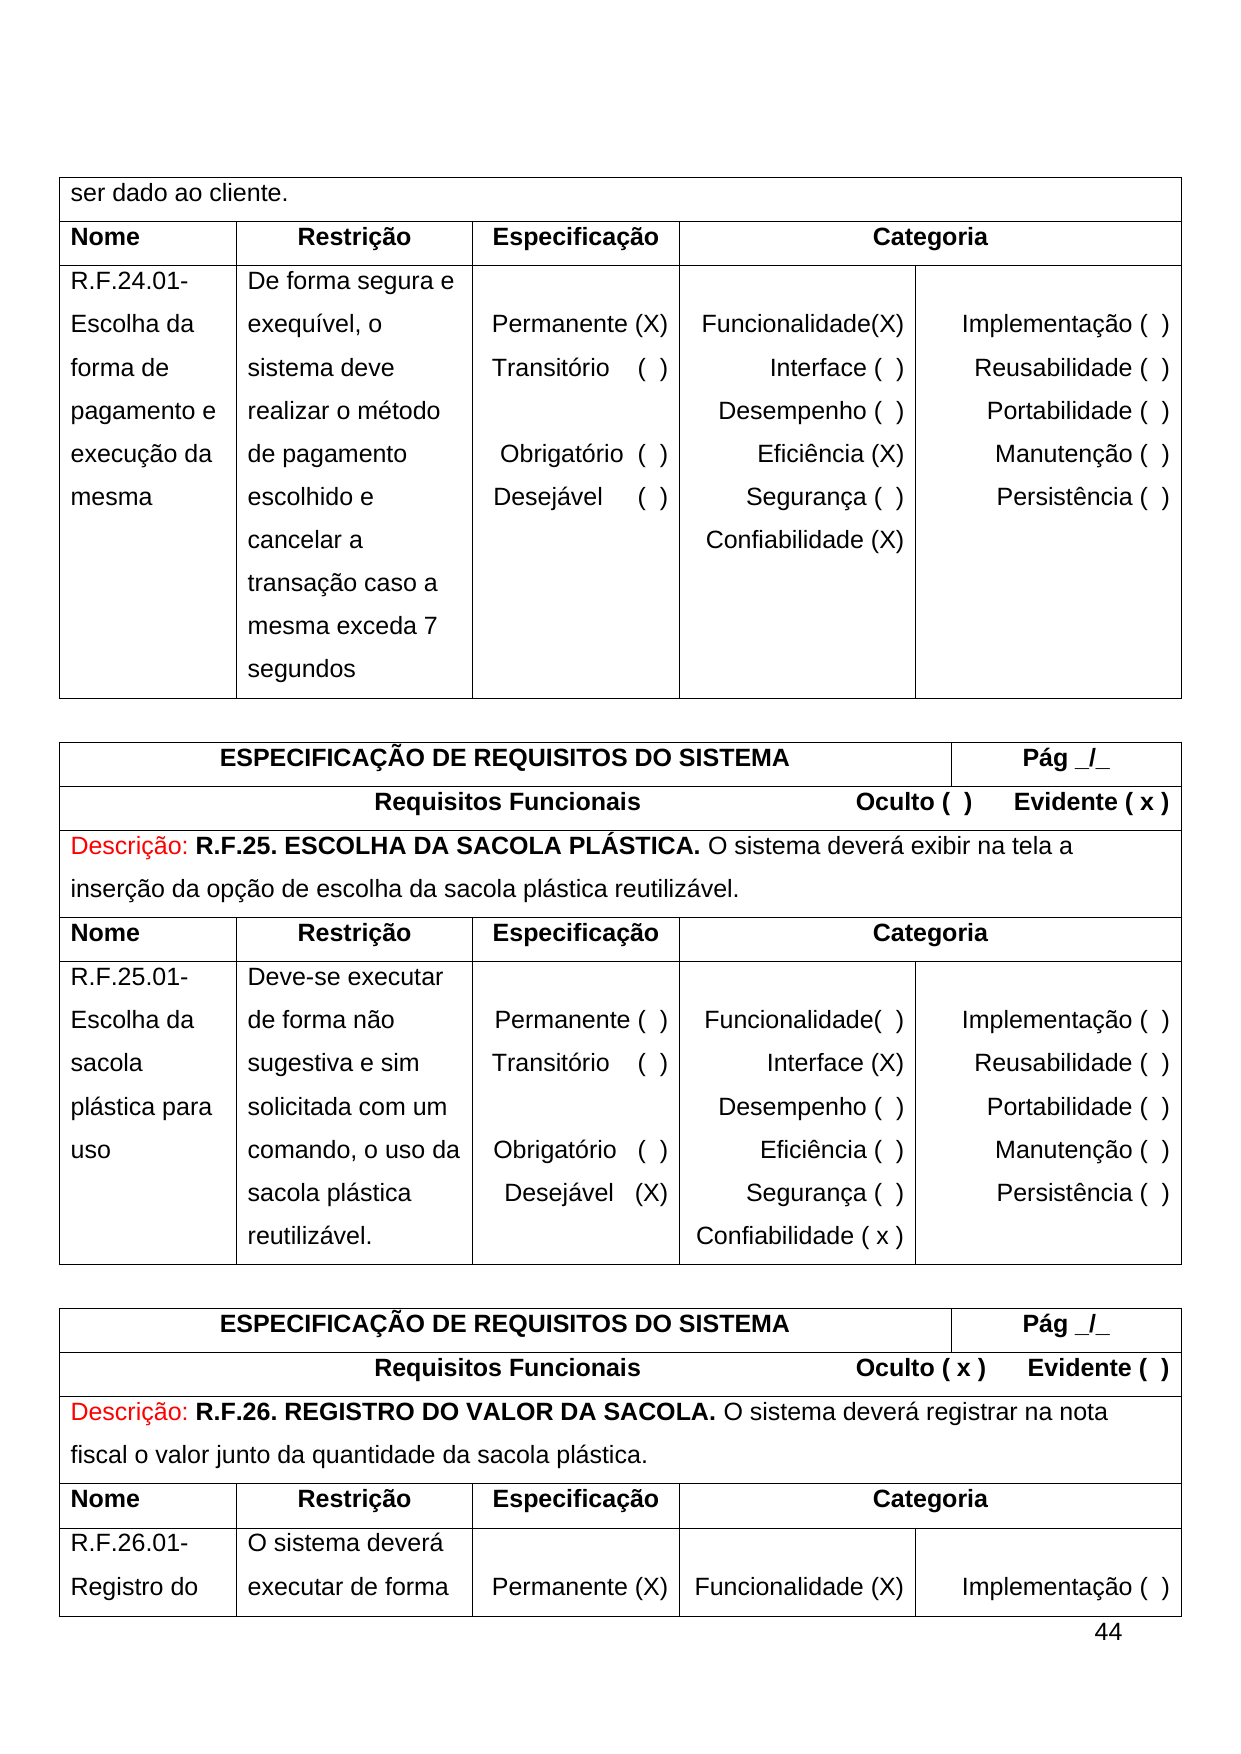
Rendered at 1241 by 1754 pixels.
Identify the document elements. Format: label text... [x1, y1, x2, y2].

table_cell Deve-se executar de forma não sugestiva e sim solicitada com um comando, o uso da sacola plástica reutilizável. [237, 962, 472, 1264]
table_cell ser dado ao cliente. [60, 178, 1181, 221]
table_cell R.F.25.01- Escolha da sacola plástica para uso [60, 962, 236, 1264]
table_cell O sistema deverá executar de forma [237, 1529, 472, 1616]
table_cell Permanente ( ) Transitório ( ) Obrigatório ( ) Desejável (X) [473, 962, 679, 1264]
table_cell Requisitos Funcionais Oculto ( ) Evidente ( x ) [60, 787, 1181, 830]
table_cell Categoria [680, 222, 1181, 265]
table_cell Restrição [237, 1484, 472, 1527]
table_cell Implementação ( ) [916, 1529, 1181, 1616]
table_cell Nome [60, 1484, 236, 1527]
table_header ESPECIFICAÇÃO DE REQUISITOS DO SISTEMA [60, 743, 951, 786]
table_header Pág _/_ [952, 743, 1181, 786]
table_cell Categoria [680, 1484, 1181, 1527]
table_header Pág _/_ [952, 1309, 1181, 1352]
table_cell Nome [60, 918, 236, 961]
table_cell Especificação [473, 918, 679, 961]
table_cell R.F.26.01- Registro do [60, 1529, 236, 1616]
table_cell Restrição [237, 222, 472, 265]
table_cell Especificação [473, 222, 679, 265]
table_cell Nome [60, 222, 236, 265]
table_cell Implementação ( ) Reusabilidade ( ) Portabilidade ( ) Manutenção ( ) Persistência ( ) [916, 266, 1181, 697]
table_cell Implementação ( ) Reusabilidade ( ) Portabilidade ( ) Manutenção ( ) Persistência ( ) [916, 962, 1181, 1264]
table_cell R.F.24.01- Escolha da forma de pagamento e execução da mesma [60, 266, 236, 697]
table_cell Descrição: R.F.25. ESCOLHA DA SACOLA PLÁSTICA. O sistema deverá exibir na tela a inserção da opção de escolha da sacola plástica reutilizável. [60, 831, 1181, 917]
table_cell Funcionalidade(X) Interface ( ) Desempenho ( ) Eficiência (X) Segurança ( ) Confiabilidade (X) [680, 266, 915, 697]
table_cell Descrição: R.F.26. REGISTRO DO VALOR DA SACOLA. O sistema deverá registrar na nota fiscal o valor junto da quantidade da sacola plástica. [60, 1397, 1181, 1483]
table_cell Permanente (X) Transitório ( ) Obrigatório ( ) Desejável ( ) [473, 266, 679, 697]
table_cell Categoria [680, 918, 1181, 961]
table_cell Permanente (X) [473, 1529, 679, 1616]
table_cell Restrição [237, 918, 472, 961]
table_cell Funcionalidade (X) [680, 1529, 915, 1616]
table_cell Funcionalidade( ) Interface (X) Desempenho ( ) Eficiência ( ) Segurança ( ) Confiabilidade ( x ) [680, 962, 915, 1264]
table_cell Especificação [473, 1484, 679, 1527]
table_header ESPECIFICAÇÃO DE REQUISITOS DO SISTEMA [60, 1309, 951, 1352]
table_cell De forma segura e exequível, o sistema deve realizar o método de pagamento escolhido e cancelar a transação caso a mesma exceda 7 segundos [237, 266, 472, 697]
table_cell Requisitos Funcionais Oculto ( x ) Evidente ( ) [60, 1353, 1181, 1396]
